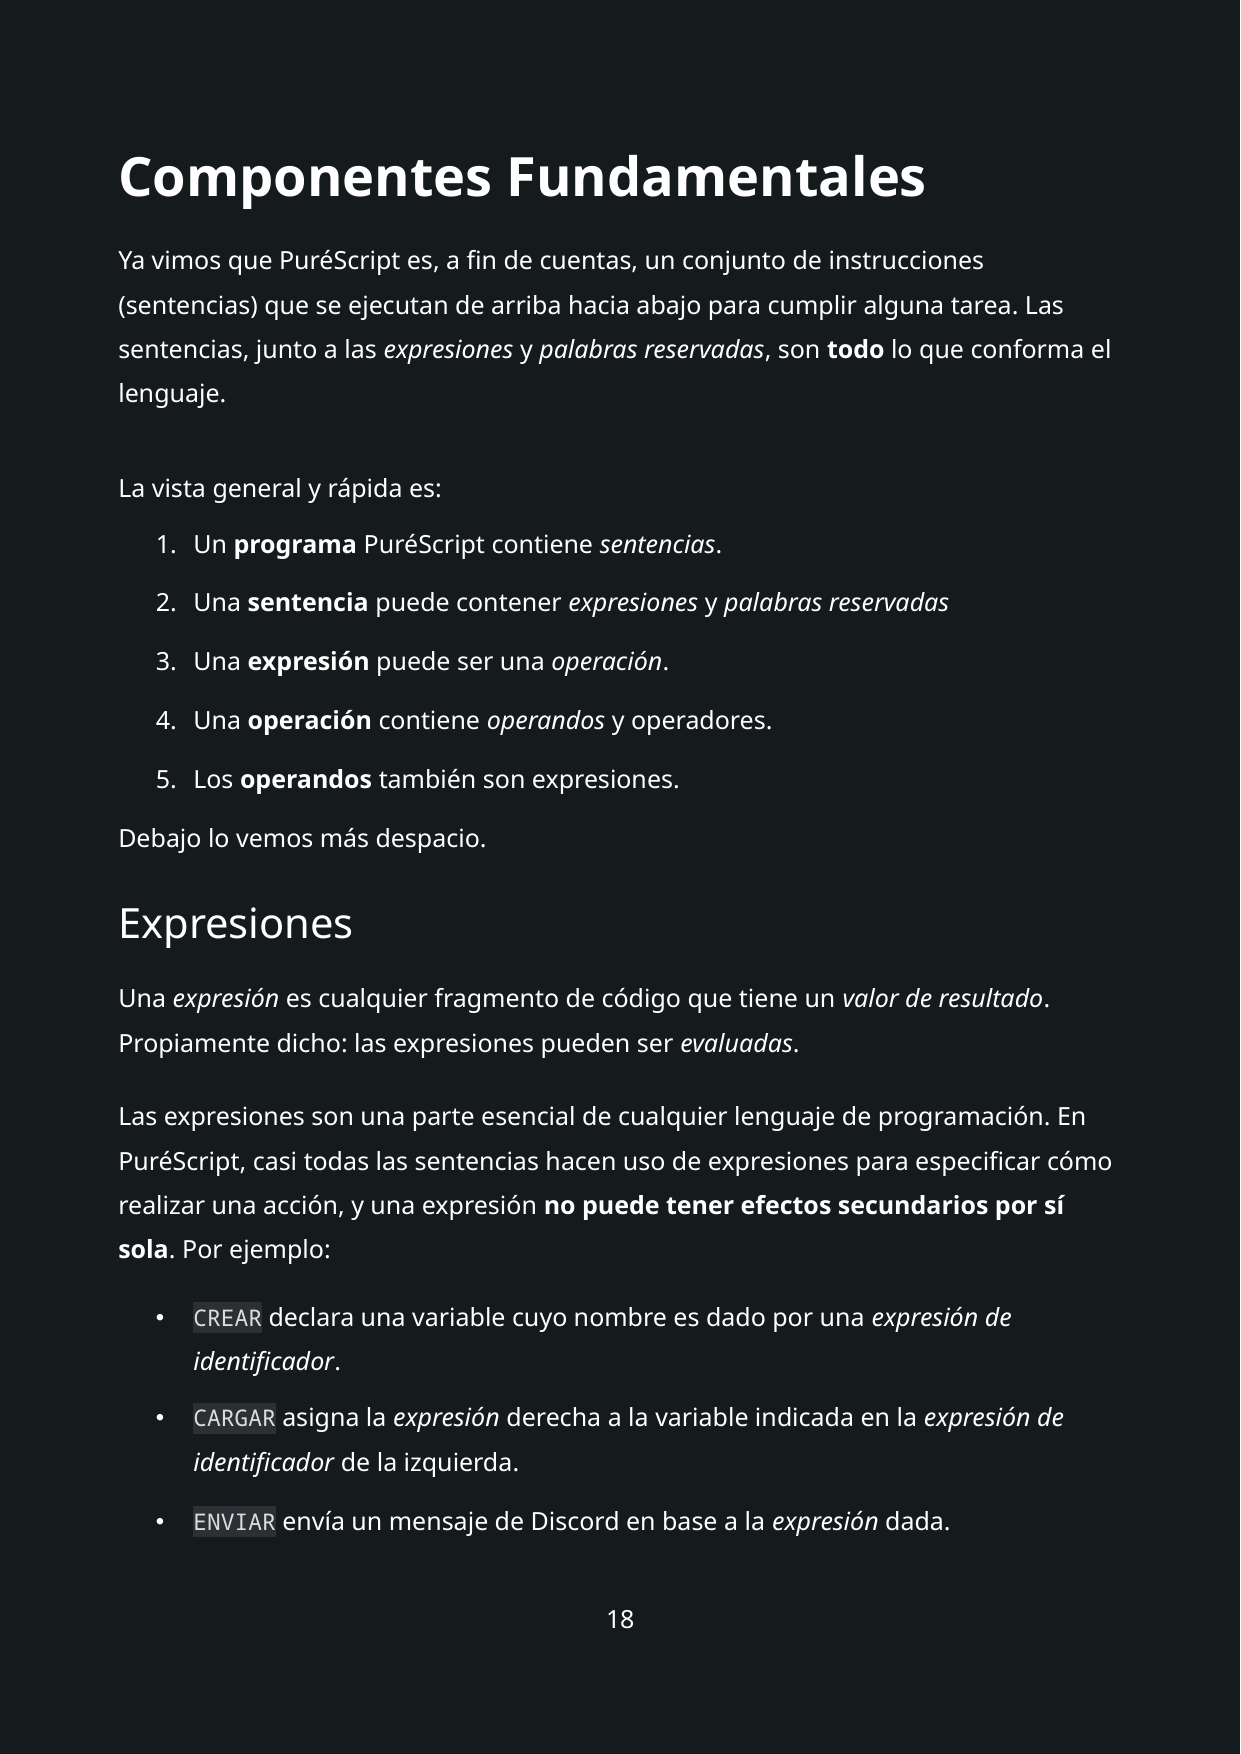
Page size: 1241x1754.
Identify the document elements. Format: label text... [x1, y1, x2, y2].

subtitle Expresiones [118, 894, 1122, 951]
list Los operandos también son expresiones. [156, 762, 1122, 796]
list Una operación contiene operandos y operadores. [156, 703, 1122, 737]
text Las expresiones son una parte esencial de cualquier lenguaje de programación. En PuréScript, casi todas las sentencias hacen uso de expresiones para especificar cómo realizar una acción, y una expresión no puede tener efectos secundarios por sí sola. Por ejemplo: [118, 1099, 1122, 1266]
text Ya vimos que PuréScript es, a fin de cuentas, un conjunto de instrucciones (sentencias) que se ejecutan de arriba hacia abajo para cumplir alguna tarea. Las sentencias, junto a las expresiones y palabras reservadas, son todo lo que conforma el lenguaje. [118, 243, 1122, 410]
text Una expresión es cualquier fragmento de código que tiene un valor de resultado. Propiamente dicho: las expresiones pueden ser evaluadas. [118, 981, 1122, 1059]
subtitle Componentes Fundamentales [118, 139, 1122, 213]
list Un programa PuréScript contiene sentencias. [156, 526, 1122, 560]
list ENVIAR envía un mensaje de Discord en base a la expresión dada. [156, 1503, 1122, 1537]
list CREAR declara una variable cuyo nombre es dado por una expresión de identificador. [156, 1300, 1122, 1378]
list Una expresión puede ser una operación. [156, 644, 1122, 678]
list Una sentencia puede contener expresiones y palabras reservadas [156, 585, 1122, 619]
list CARGAR asigna la expresión derecha a la variable indicada en la expresión de identificador de la izquierda. [156, 1400, 1122, 1478]
text Debajo lo vemos más despacio. [118, 821, 1122, 854]
text La vista general y rápida es: [118, 470, 1122, 504]
